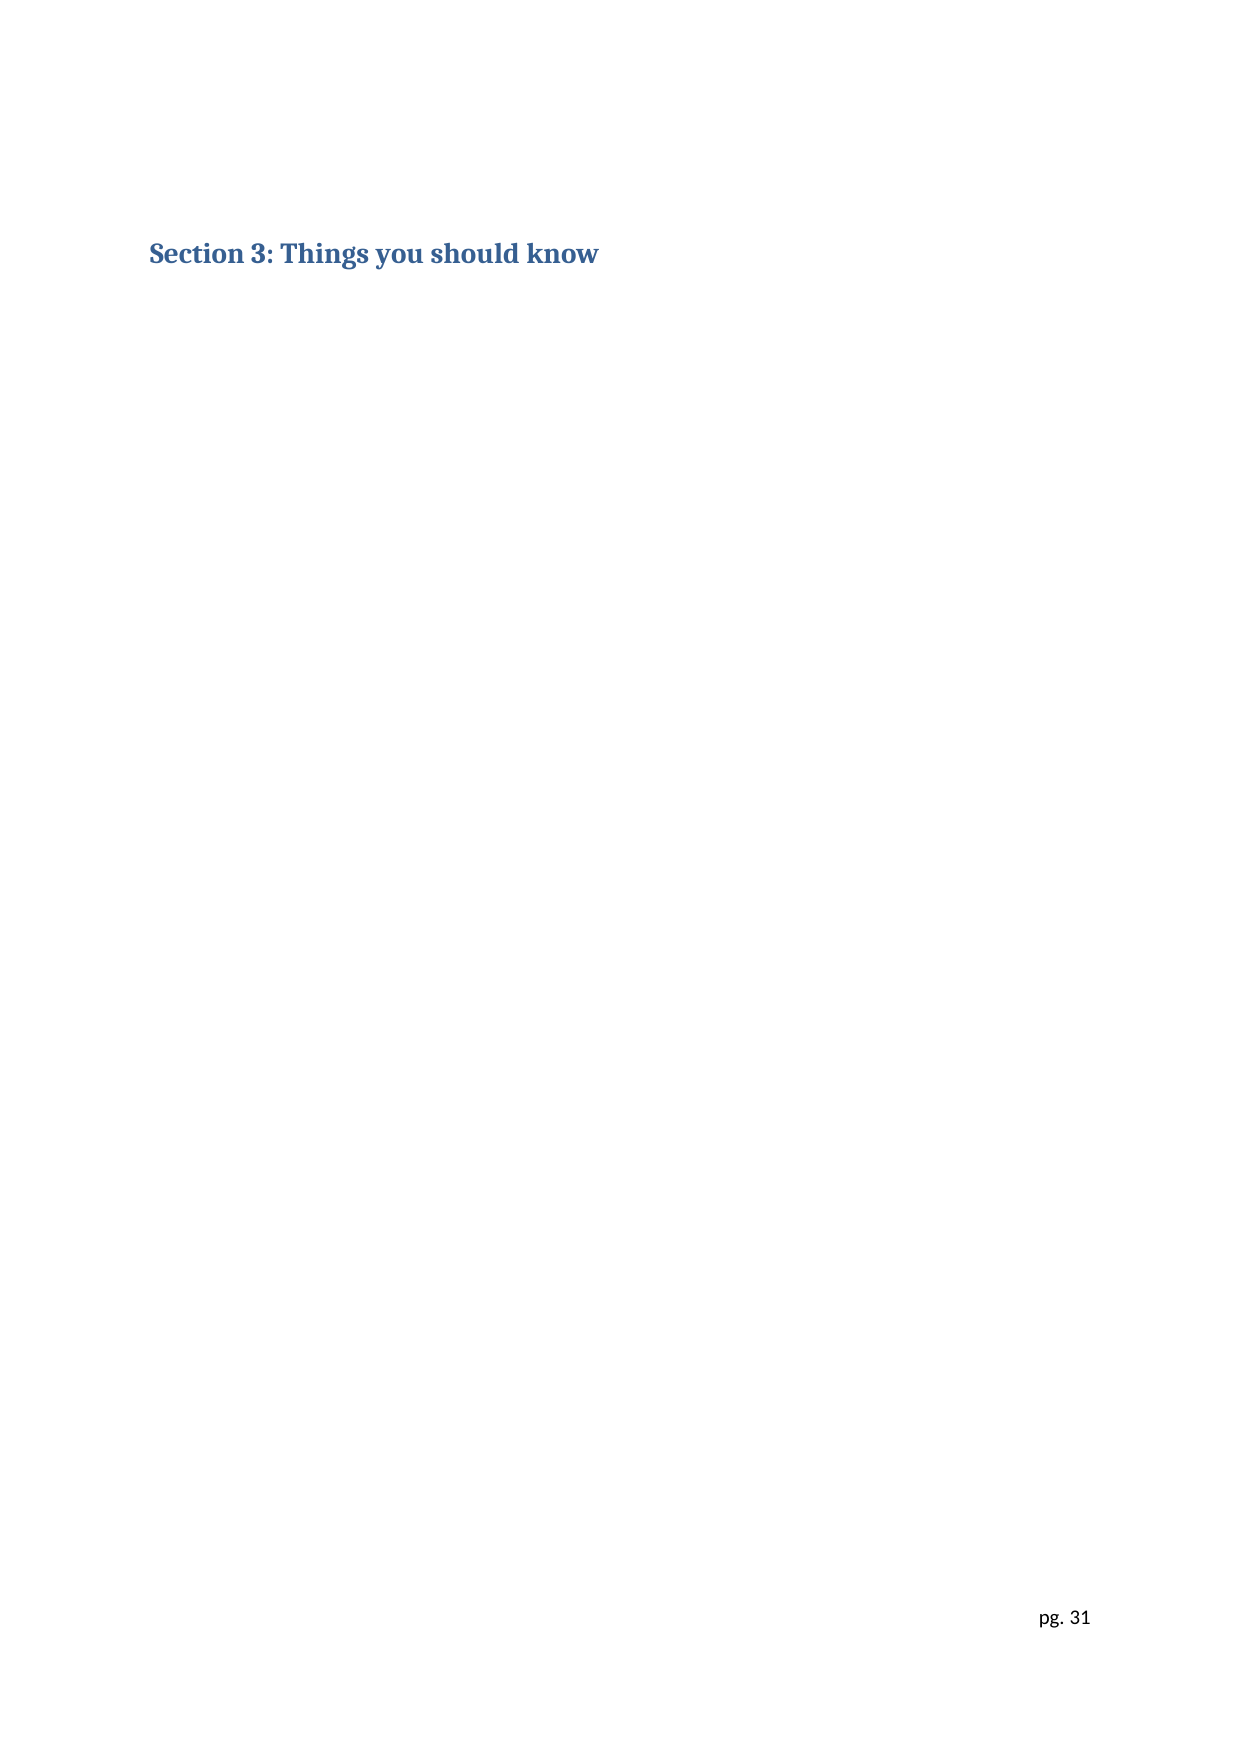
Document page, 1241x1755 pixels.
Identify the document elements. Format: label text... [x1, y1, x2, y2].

subtitle Section 3: Things you should know [150, 237, 1090, 271]
